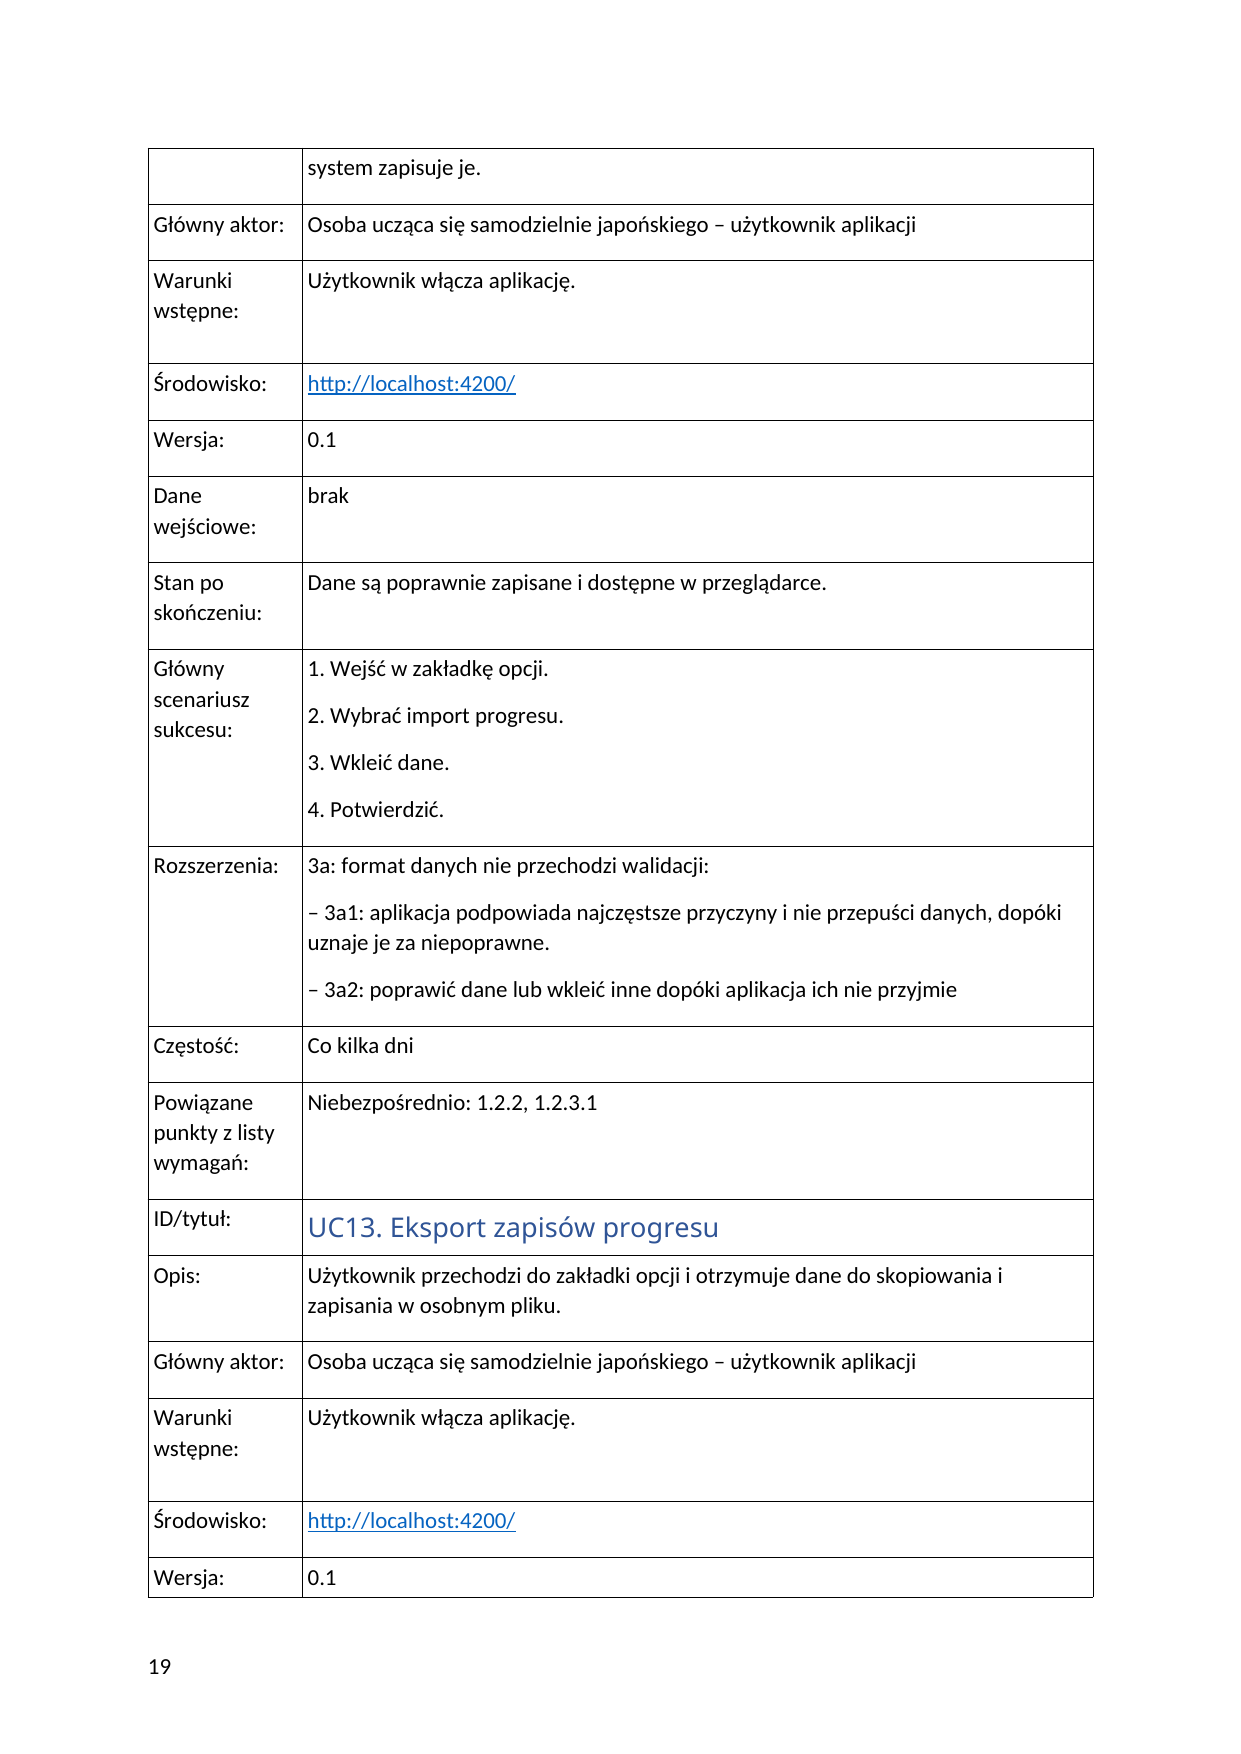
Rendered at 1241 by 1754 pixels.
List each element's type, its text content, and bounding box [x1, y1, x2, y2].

table_cell Środowisko: [149, 1502, 302, 1557]
table_cell Wersja: [149, 421, 302, 476]
table_cell 3a: format danych nie przechodzi walidacji: – 3a1: aplikacja podpowiada najczęstsze przyczyny i nie przepuści danych, dopóki uznaje je za niepoprawne. – 3a2: poprawić dane lub wkleić inne dopóki aplikacja ich nie przyjmie [303, 847, 1093, 1026]
table_cell Wersja: [149, 1558, 302, 1597]
table_cell 0.1 [303, 1558, 1093, 1597]
table_header UC13. Eksport zapisów progresu [303, 1200, 1093, 1255]
table_cell Powiązane punkty z listy wymagań: [149, 1083, 302, 1199]
table_cell system zapisuje je. [303, 149, 1093, 204]
table_cell http://localhost:4200/ [303, 364, 1093, 419]
table_cell 0.1 [303, 421, 1093, 476]
table_cell Opis: [149, 1256, 302, 1341]
table_cell Główny aktor: [149, 205, 302, 260]
table_cell Co kilka dni [303, 1027, 1093, 1082]
table_cell Niebezpośrednio: 1.2.2, 1.2.3.1 [303, 1083, 1093, 1199]
table_cell brak [303, 477, 1093, 562]
table_cell Główny aktor: [149, 1342, 302, 1398]
table_cell Częstość: [149, 1027, 302, 1082]
table_cell 1. Wejść w zakładkę opcji. 2. Wybrać import progresu. 3. Wkleić dane. 4. Potwierdzić. [303, 650, 1093, 846]
table_cell Środowisko: [149, 364, 302, 419]
table_header ID/tytuł: [149, 1200, 302, 1255]
table_cell Główny scenariusz sukcesu: [149, 650, 302, 846]
table_cell Dane wejściowe: [149, 477, 302, 562]
table_cell Warunki wstępne: [149, 261, 302, 363]
table_cell Stan po skończeniu: [149, 563, 302, 649]
table_cell Osoba ucząca się samodzielnie japońskiego – użytkownik aplikacji [303, 1342, 1093, 1398]
table_cell http://localhost:4200/ [303, 1502, 1093, 1557]
table_cell Użytkownik włącza aplikację. [303, 261, 1093, 363]
table_cell [149, 149, 302, 204]
table_cell Osoba ucząca się samodzielnie japońskiego – użytkownik aplikacji [303, 205, 1093, 260]
table_cell Dane są poprawnie zapisane i dostępne w przeglądarce. [303, 563, 1093, 649]
table_cell Użytkownik włącza aplikację. [303, 1399, 1093, 1501]
table_cell Warunki wstępne: [149, 1399, 302, 1501]
table_cell Użytkownik przechodzi do zakładki opcji i otrzymuje dane do skopiowania i zapisania w osobnym pliku. [303, 1256, 1093, 1341]
table_cell Rozszerzenia: [149, 847, 302, 1026]
